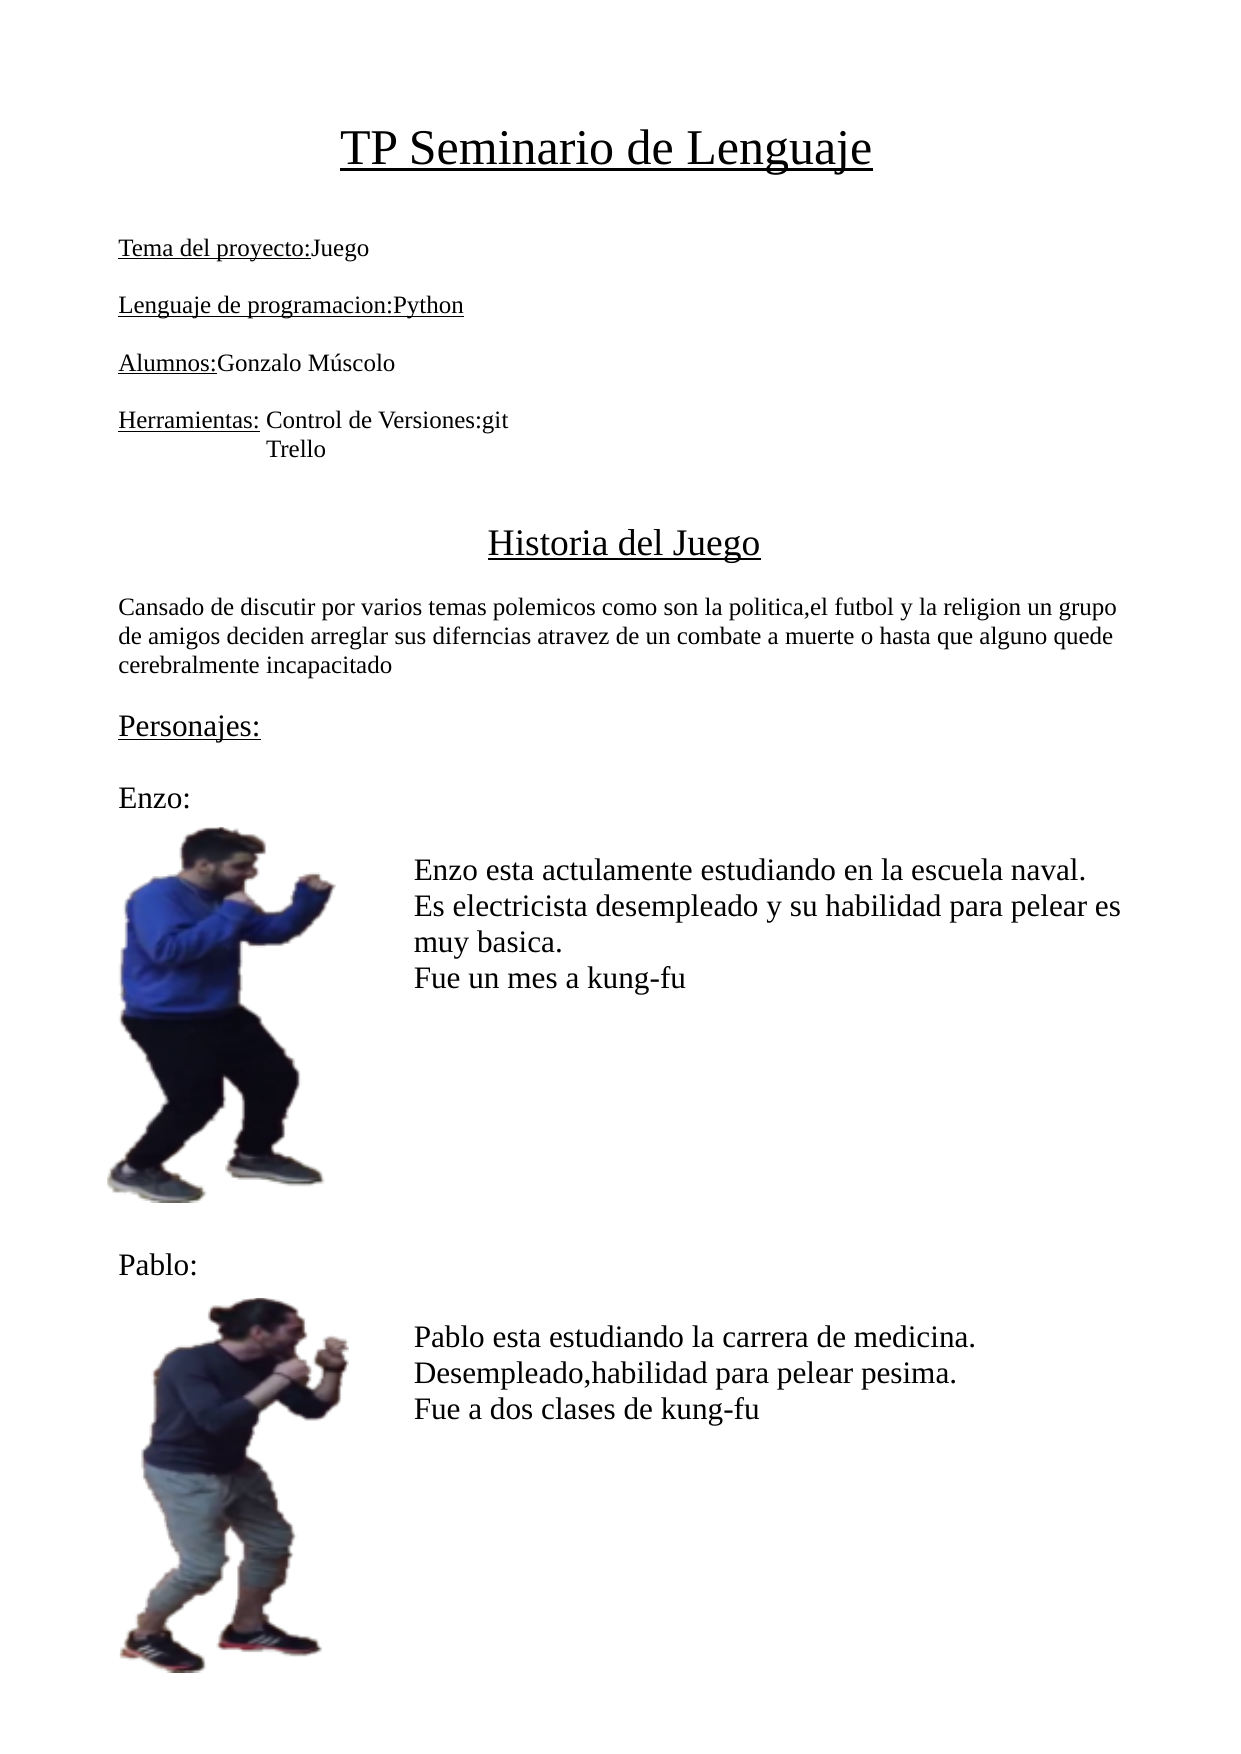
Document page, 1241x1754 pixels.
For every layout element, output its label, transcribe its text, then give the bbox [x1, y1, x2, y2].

text Enzo esta actulamente estudiando en la escuela naval. [337, 851, 1122, 887]
text Historia del Juego [118, 521, 1122, 564]
text Alumnos:Gonzalo Múscolo [118, 348, 1122, 377]
text Tema del proyecto:Juego [118, 233, 1122, 262]
text Personajes: [118, 707, 1122, 743]
text Pablo: [118, 1247, 1122, 1282]
text Herramientas: Control de Versiones:git [118, 406, 1122, 434]
text Lenguaje de programacion:Python [118, 291, 1122, 319]
picture [107, 827, 337, 1203]
text Desempleado,habilidad para pelear pesima. [349, 1354, 1122, 1390]
text Trello [118, 434, 1122, 463]
text Fue un mes a kung-fu [337, 959, 1122, 995]
text Pablo esta estudiando la carrera de medicina. [349, 1318, 1122, 1354]
text Cansado de discutir por varios temas polemicos como son la politica,el futbol y la religion un grupo de amigos deciden arreglar sus diferncias atravez de un combate a muerte o hasta que alguno quede cerebralmente incapacitado [118, 592, 1122, 679]
text Enzo: [118, 779, 1122, 815]
text TP Seminario de Lenguaje [118, 118, 1122, 176]
text Es electricista desempleado y su habilidad para pelear es muy basica. [337, 887, 1122, 959]
picture [119, 1298, 349, 1673]
text Fue a dos clases de kung-fu [349, 1390, 1122, 1426]
